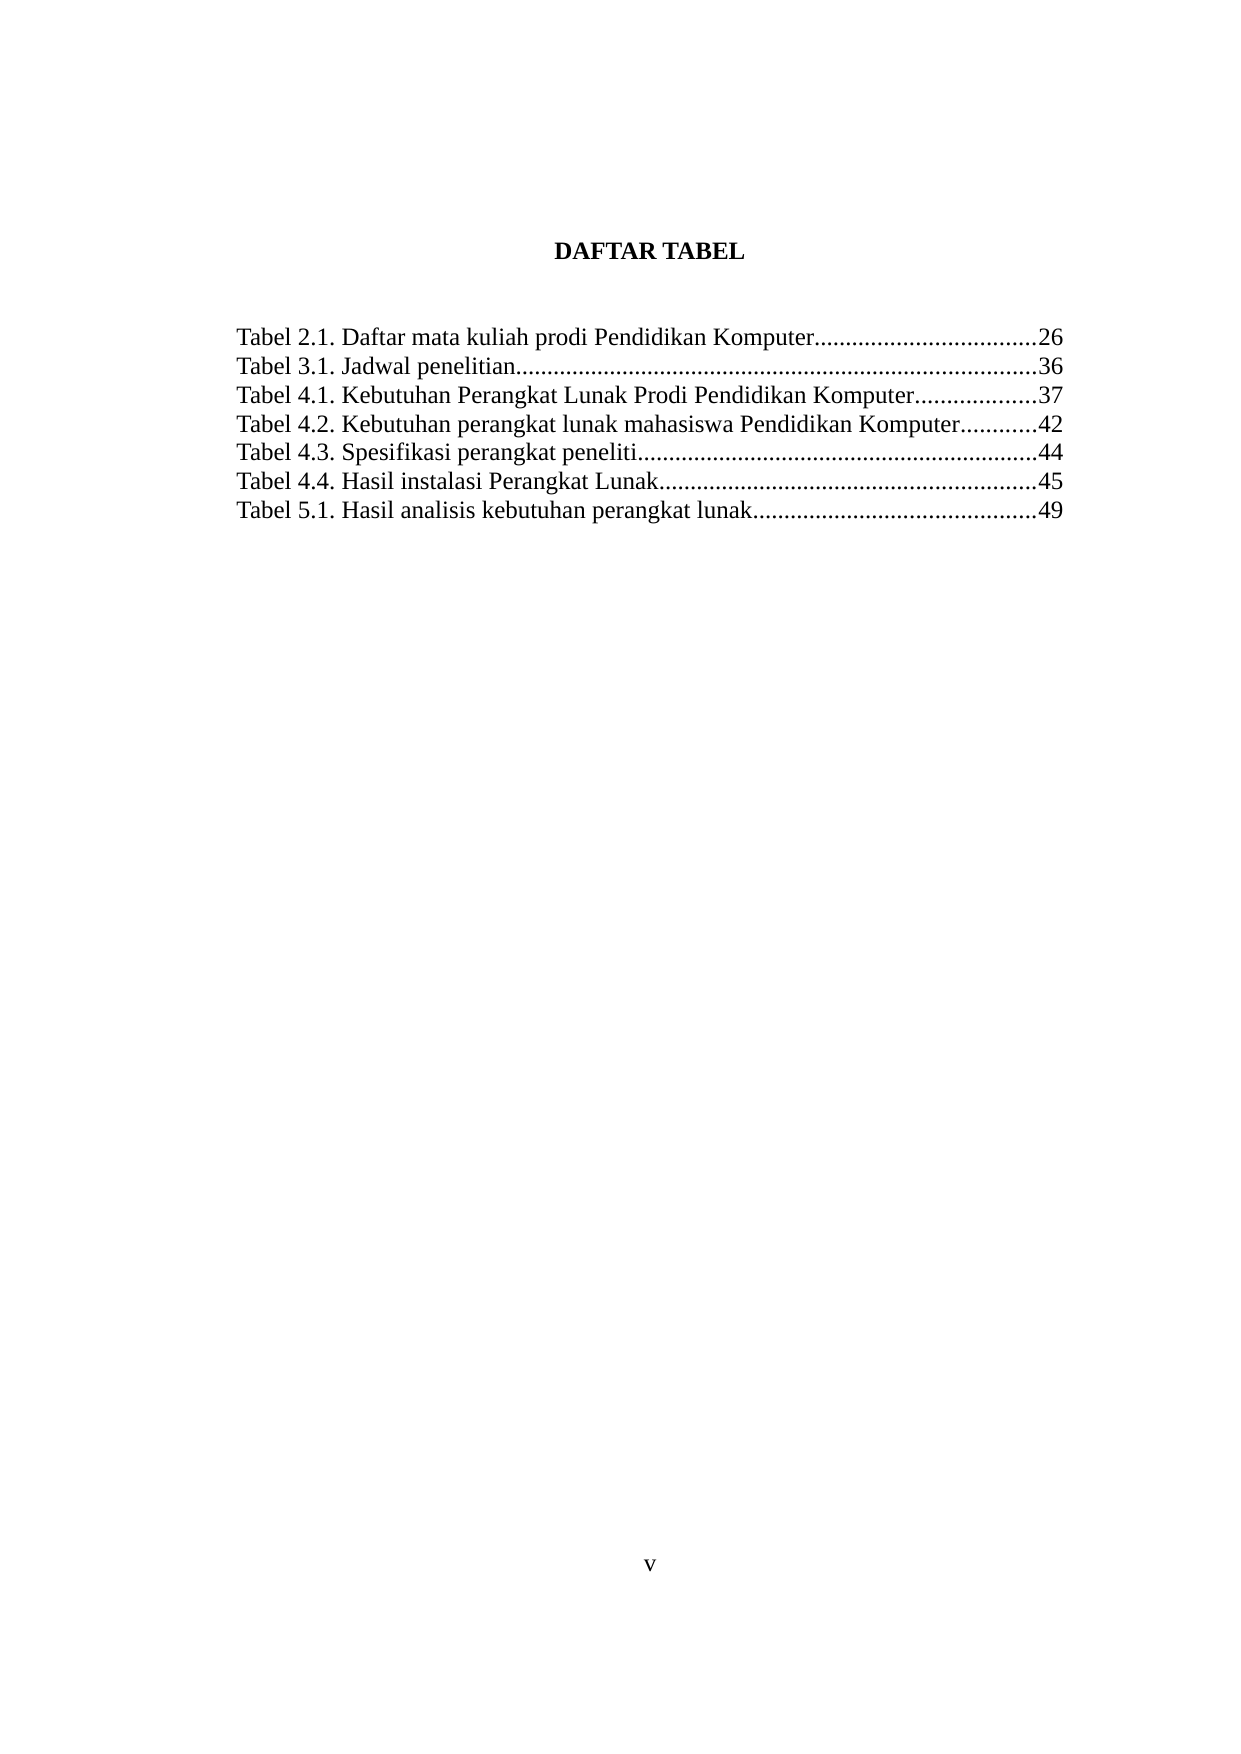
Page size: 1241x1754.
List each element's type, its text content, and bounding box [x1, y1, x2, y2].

text Tabel 4.4. Hasil instalasi Perangkat Lunak 45 [236, 466, 1063, 495]
text Tabel 4.1. Kebutuhan Perangkat Lunak Prodi Pendidikan Komputer 37 [236, 380, 1063, 409]
text Tabel 4.2. Kebutuhan perangkat lunak mahasiswa Pendidikan Komputer 42 [236, 409, 1063, 437]
text Tabel 2.1. Daftar mata kuliah prodi Pendidikan Komputer 26 [236, 322, 1063, 351]
text Tabel 5.1. Hasil analisis kebutuhan perangkat lunak 49 [236, 495, 1063, 524]
subtitle DAFTAR TABEL [236, 236, 1063, 265]
text Tabel 3.1. Jadwal penelitian 36 [236, 351, 1063, 380]
text Tabel 4.3. Spesifikasi perangkat peneliti 44 [236, 437, 1063, 466]
